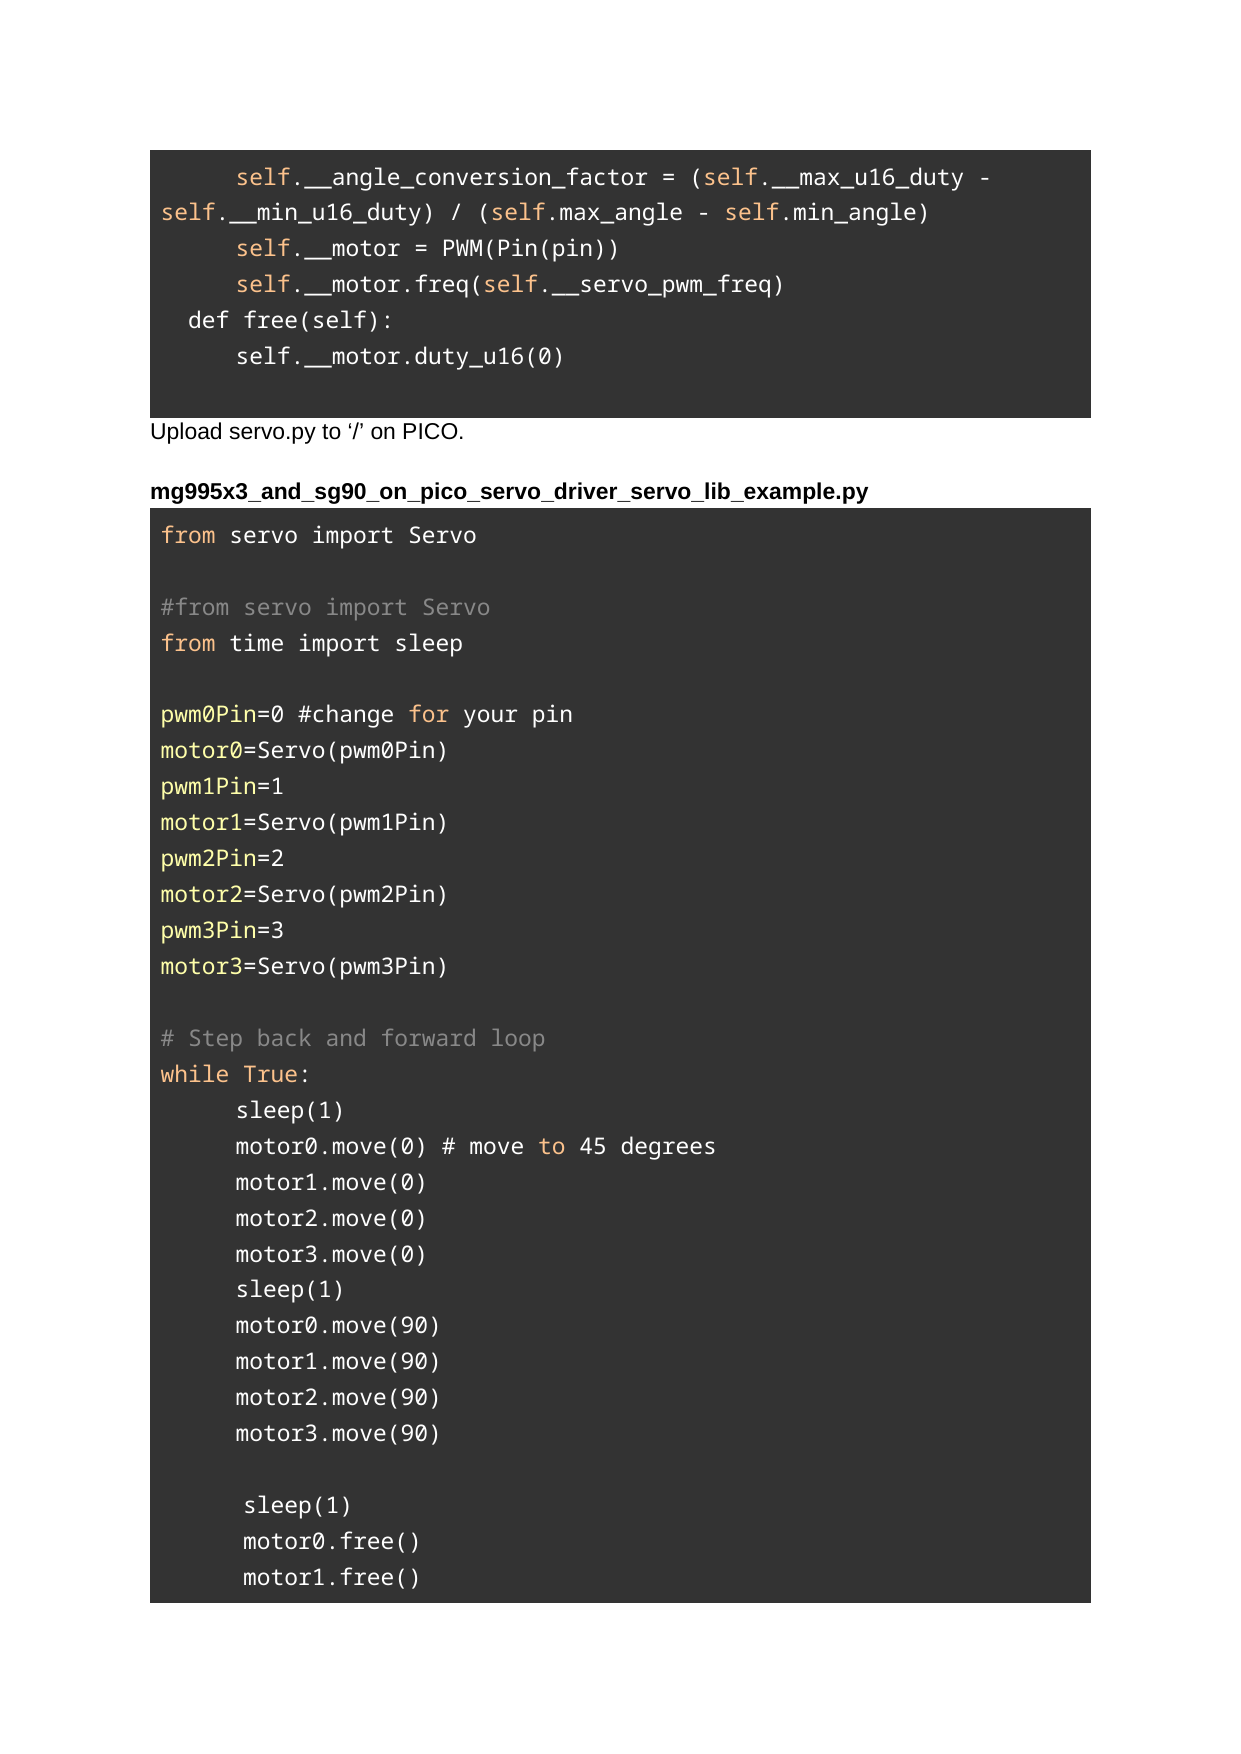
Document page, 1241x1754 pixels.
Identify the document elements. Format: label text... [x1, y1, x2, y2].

table_header from servo import Servo #from servo import Servo from time import sleep pwm0Pin=0 #change for your pin motor0=Servo(pwm0Pin) pwm1Pin=1 motor1=Servo(pwm1Pin) pwm2Pin=2 motor2=Servo(pwm2Pin) pwm3Pin=3 motor3=Servo(pwm3Pin) # Step back and forward loop while True: sleep(1) motor0.move(0) # move to 45 degrees motor1.move(0) motor2.move(0) motor3.move(0) sleep(1) motor0.move(90) motor1.move(90) motor2.move(90) motor3.move(90) sleep(1) motor0.free() motor1.free() [150, 508, 1091, 1603]
text Upload servo.py to ‘/’ on PICO. [150, 418, 1090, 444]
table_header self.__angle_conversion_factor = (self.__max_u16_duty - self.__min_u16_duty) / (self.max_angle - self.min_angle) self.__motor = PWM(Pin(pin)) self.__motor.freq(self.__servo_pwm_freq) def free(self): self.__motor.duty_u16(0) [150, 150, 1091, 418]
text mg995x3_and_sg90_on_pico_servo_driver_servo_lib_example.py [150, 478, 1090, 504]
